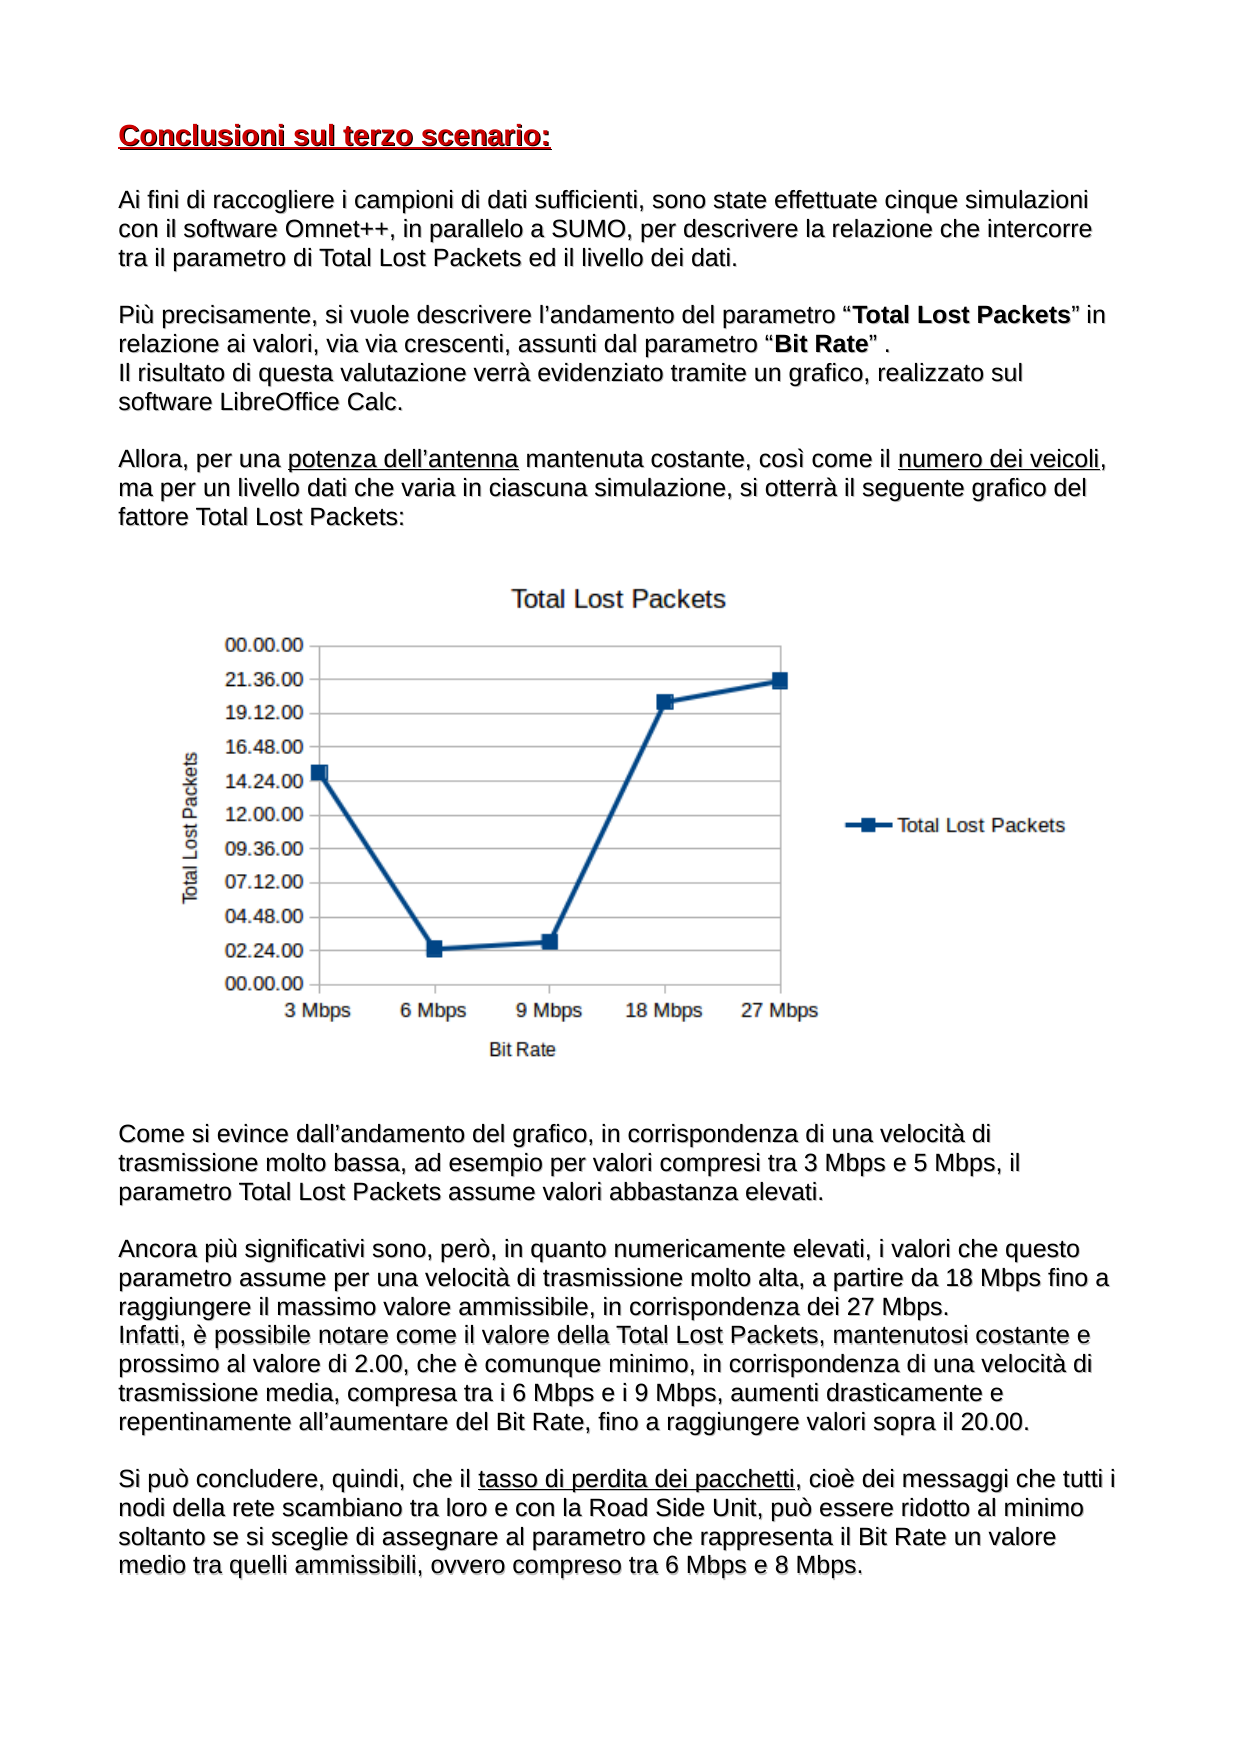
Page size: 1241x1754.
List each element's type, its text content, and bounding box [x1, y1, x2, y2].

text Si può concludere, quindi, che il tasso di perdita dei pacchetti, cioè dei messaggi che tutti i nodi della rete scambiano tra loro e con la Road Side Unit, può essere ridotto al minimo soltanto se si sceglie di assegnare al parametro che rappresenta il Bit Rate un valore medio tra quelli ammissibili, ovvero compreso tra 6 Mbps e 8 Mbps. [118, 1464, 1122, 1579]
text Conclusioni sul terzo scenario: [118, 118, 1122, 152]
text Il risultato di questa valutazione verrà evidenziato tramite un grafico, realizzato sul software LibreOffice Calc. [118, 358, 1122, 415]
text Ancora più significativi sono, però, in quanto numericamente elevati, i valori che questo parametro assume per una velocità di trasmissione molto alta, a partire da 18 Mbps fino a raggiungere il massimo valore ammissibile, in corrispondenza dei 27 Mbps. [118, 1234, 1122, 1320]
text Ai fini di raccogliere i campioni di dati sufficienti, sono state effettuate cinque simulazioni con il software Omnet++, in parallelo a SUMO, per descrivere la relazione che intercorre tra il parametro di Total Lost Packets ed il livello dei dati. [118, 185, 1122, 271]
picture [147, 558, 1093, 1091]
text Infatti, è possibile notare come il valore della Total Lost Packets, mantenutosi costante e prossimo al valore di 2.00, che è comunque minimo, in corrispondenza di una velocità di trasmissione media, compresa tra i 6 Mbps e i 9 Mbps, aumenti drasticamente e repentinamente all’aumentare del Bit Rate, fino a raggiungere valori sopra il 20.00. [118, 1320, 1122, 1435]
text Allora, per una potenza dell’antenna mantenuta costante, così come il numero dei veicoli, ma per un livello dati che varia in ciascuna simulazione, si otterrà il seguente grafico del fattore Total Lost Packets: [118, 444, 1122, 530]
text Come si evince dall’andamento del grafico, in corrispondenza di una velocità di trasmissione molto bassa, ad esempio per valori compresi tra 3 Mbps e 5 Mbps, il parametro Total Lost Packets assume valori abbastanza elevati. [118, 1119, 1122, 1205]
text Più precisamente, si vuole descrivere l’andamento del parametro “Total Lost Packets” in relazione ai valori, via via crescenti, assunti dal parametro “Bit Rate” . [118, 300, 1122, 358]
